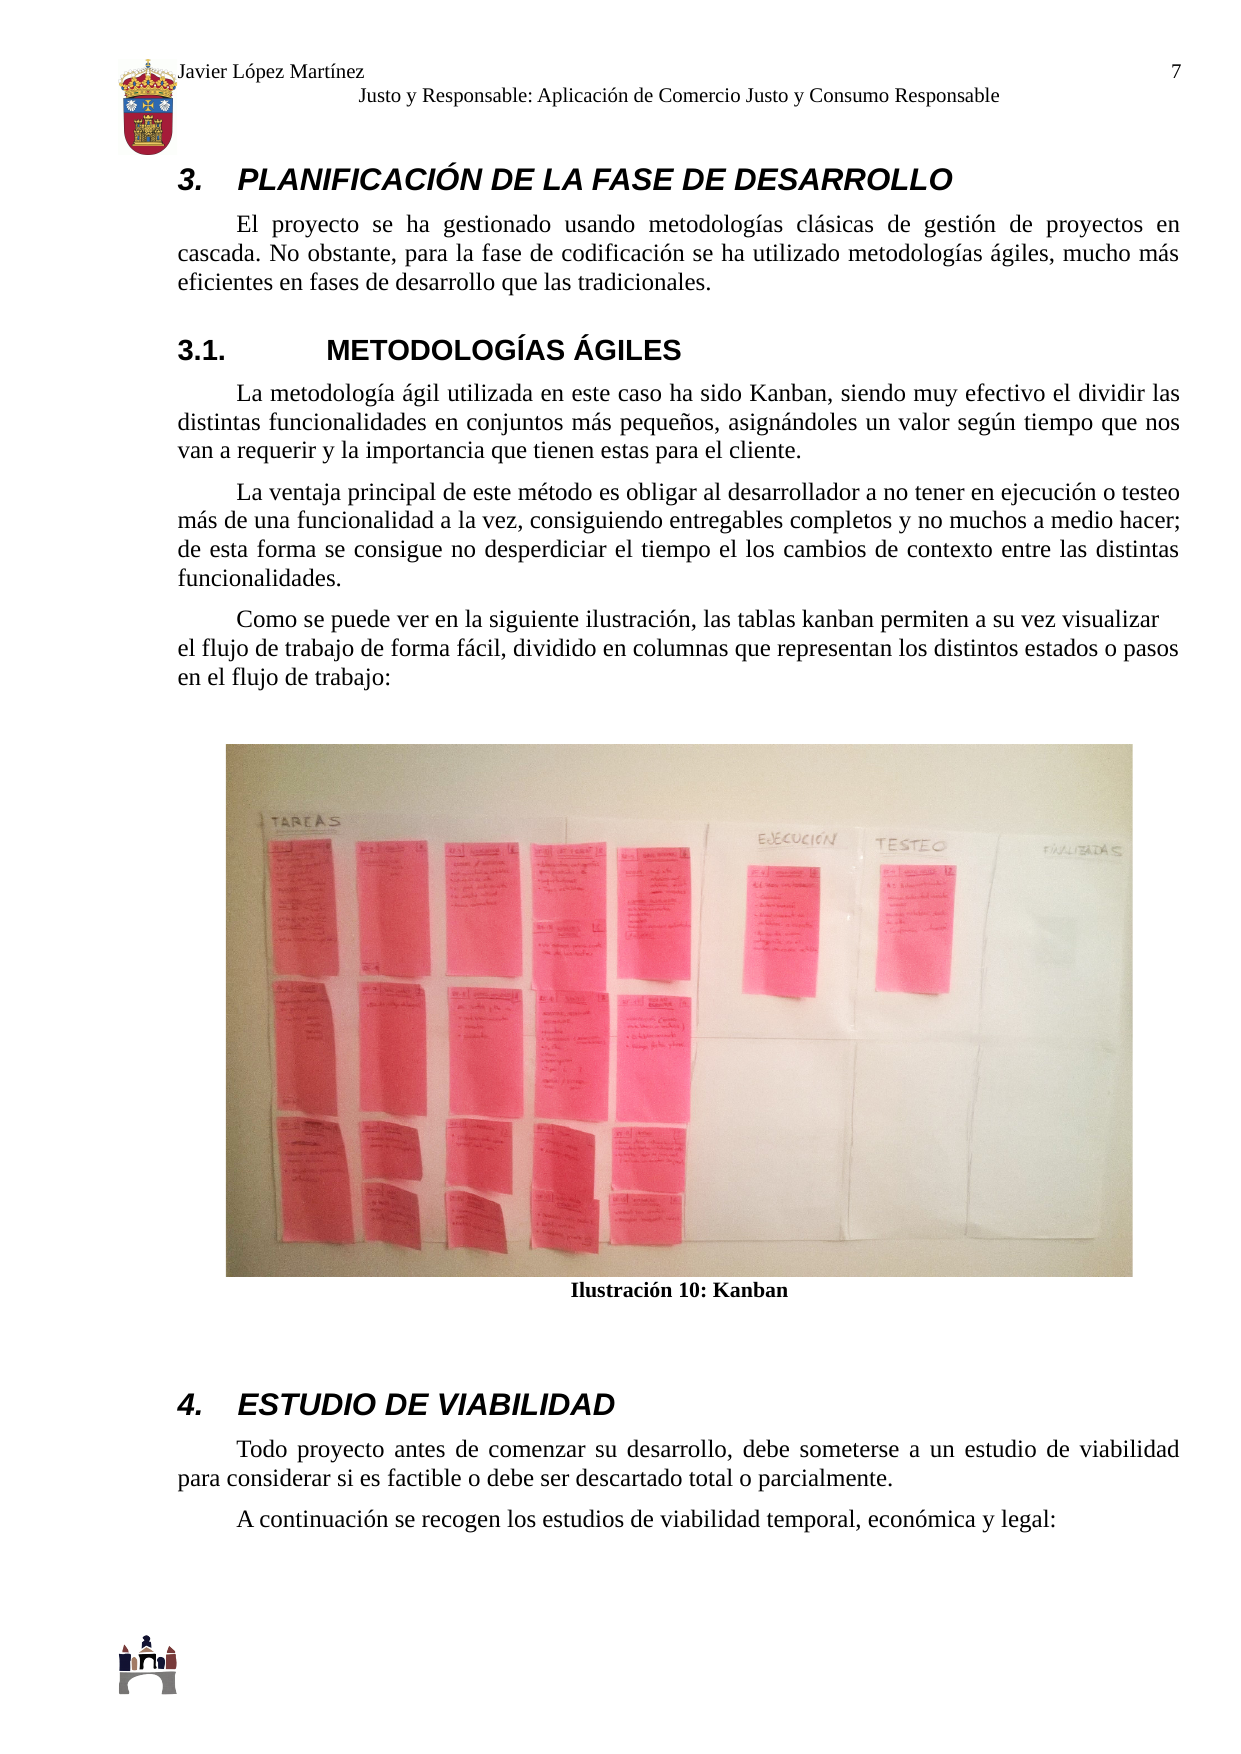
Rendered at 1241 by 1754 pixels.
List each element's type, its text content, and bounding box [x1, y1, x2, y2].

text La metodología ágil utilizada en este caso ha sido Kanban, siendo muy efectivo el dividir las distintas funcionalidades en conjuntos más pequeños, asignándoles un valor según tiempo que nos van a requerir y la importancia que tienen estas para el cliente. [177, 378, 1181, 464]
text El proyecto se ha gestionado usando metodologías clásicas de gestión de proyectos en cascada. No obstante, para la fase de codificación se ha utilizado metodologías ágiles, mucho más eficientes en fases de desarrollo que las tradicionales. [177, 209, 1181, 295]
subtitle METODOLOGÍAS ÁGILES [177, 333, 1181, 366]
text Como se puede ver en la siguiente ilustración, las tablas kanban permiten a su vez visualizar el flujo de trabajo de forma fácil, dividido en columnas que representan los distintos estados o pasos en el flujo de trabajo: [177, 604, 1181, 691]
text A continuación se recogen los estudios de viabilidad temporal, económica y legal: [177, 1504, 1181, 1533]
text Todo proyecto antes de comenzar su desarrollo, debe someterse a un estudio de viabilidad para considerar si es factible o debe ser descartado total o parcialmente. [177, 1434, 1181, 1492]
subtitle ESTUDIO DE VIABILIDAD [177, 1386, 1181, 1422]
text Ilustración 3: Kanban [226, 1277, 1133, 1302]
picture [118, 59, 178, 155]
text La ventaja principal de este método es obligar al desarrollador a no tener en ejecución o testeo más de una funcionalidad a la vez, consiguiendo entregables completos y no muchos a medio hacer; de esta forma se consigue no desperdiciar el tiempo el los cambios de contexto entre las distintas funcionalidades. [177, 477, 1181, 592]
subtitle PLANIFICACIÓN DE LA FASE DE DESARROLLO [177, 161, 1181, 197]
picture [225, 744, 1133, 1277]
picture [118, 1634, 178, 1695]
